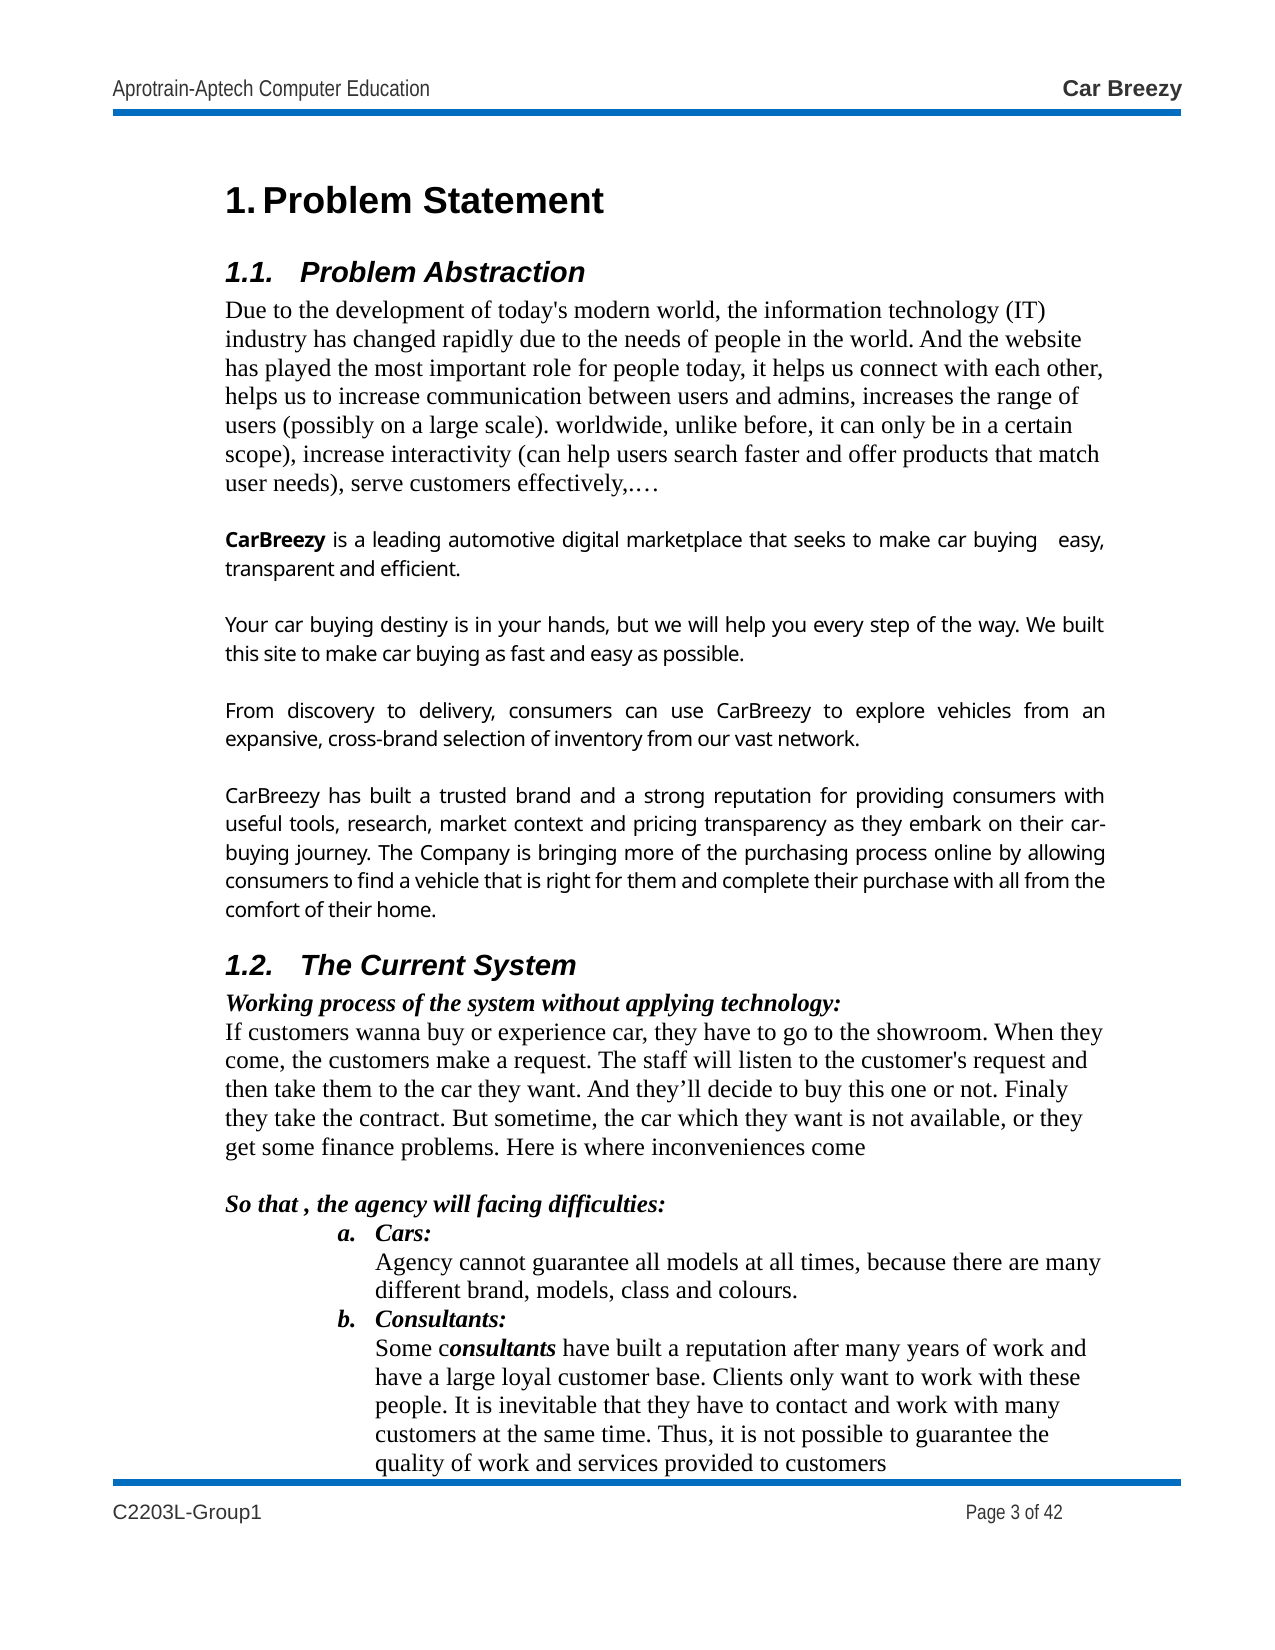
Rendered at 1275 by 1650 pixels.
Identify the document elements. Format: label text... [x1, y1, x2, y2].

list Problem Statement [225, 179, 1106, 222]
text CarBreezy has built a trusted brand and a strong reputation for providing consumers with useful tools, research, market context and pricing transparency as they embark on their car-buying journey. The Company is bringing more of the purchasing process online by allowing consumers to find a vehicle that is right for them and complete their purchase with all from the comfort of their home. [225, 781, 1106, 923]
list Consultants: [337, 1304, 1106, 1333]
text From discovery to delivery, consumers can use CarBreezy to explore vehicles from an expansive, cross-brand selection of inventory from our vast network. [225, 696, 1106, 753]
list Cars: [337, 1218, 1106, 1247]
text Agency cannot guarantee all models at all times, because there are many different brand, models, class and colours. [375, 1247, 1106, 1304]
list The Current System [225, 948, 1106, 982]
text Due to the development of today's modern world, the information technology (IT) industry has changed rapidly due to the needs of people in the world. And the website has played the most important role for people today, it helps us connect with each other, helps us to increase communication between users and admins, increases the range of users (possibly on a large scale). worldwide, unlike before, it can only be in a certain scope), increase interactivity (can help users search faster and offer products that match user needs), serve customers effectively,.… [225, 295, 1106, 496]
text So that , the agency will facing difficulties: [225, 1189, 1106, 1218]
text CarBreezy is a leading automotive digital marketplace that seeks to make car buying easy, transparent and efficient. [225, 525, 1106, 582]
list Problem Abstraction [225, 255, 1106, 289]
text Working process of the system without applying technology: [225, 988, 1106, 1017]
text Some consultants have built a reputation after many years of work and have a large loyal customer base. Clients only want to work with these people. It is inevitable that they have to contact and work with many customers at the same time. Thus, it is not possible to guarantee the quality of work and services provided to customers [375, 1333, 1106, 1477]
text If customers wanna buy or experience car, they have to go to the showroom. When they come, the customers make a request. The staff will listen to the customer's request and then take them to the car they want. And they’ll decide to buy this one or not. Finaly they take the contract. But sometime, the car which they want is not available, or they get some finance problems. Here is where inconveniences come [225, 1017, 1106, 1161]
text Your car buying destiny is in your hands, but we will help you every step of the way. We built this site to make car buying as fast and easy as possible. [225, 611, 1106, 667]
